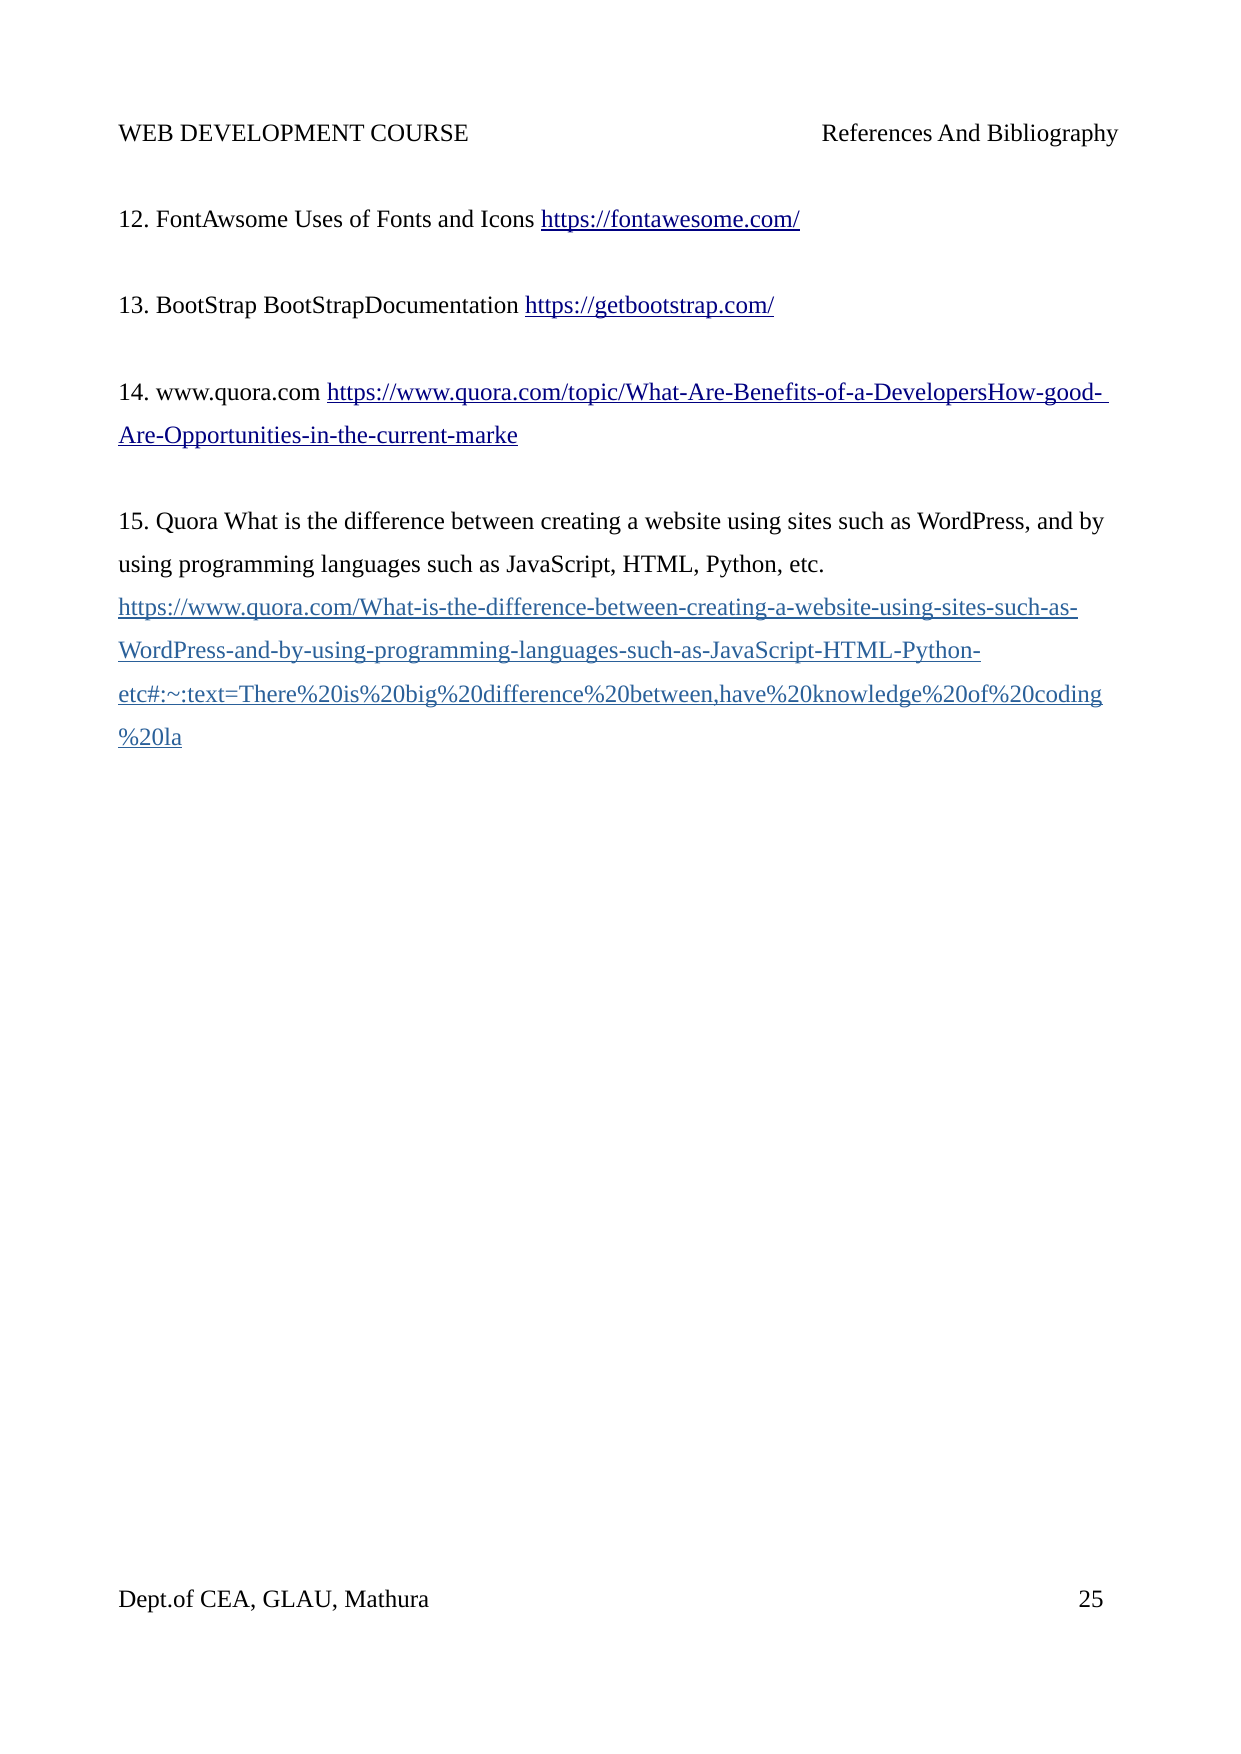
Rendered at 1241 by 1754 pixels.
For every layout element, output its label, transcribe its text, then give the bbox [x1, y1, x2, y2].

text Dept.of CEA, GLAU, Mathura 25 [118, 1584, 1122, 1613]
text 15. Quora What is the difference between creating a website using sites such as WordPress, and by using programming languages such as JavaScript, HTML, Python, etc. [118, 506, 1122, 578]
text 14. www.quora.com https://www.quora.com/topic/What-Are-Benefits-of-a-DevelopersHow-good- Are-Opportunities-in-the-current-marke [118, 377, 1122, 449]
text 13. BootStrap BootStrapDocumentation https://getbootstrap.com/ [118, 291, 1122, 319]
text https://www.quora.com/What-is-the-difference-between-creating-a-website-using-sites-such-as-WordPress-and-by-using-programming-languages-such-as-JavaScript-HTML-Python-etc#:~:text=There%20is%20big%20difference%20between,have%20knowledge%20of%20coding%20la [118, 592, 1122, 751]
text 12. FontAwsome Uses of Fonts and Icons https://fontawesome.com/ [118, 204, 1122, 233]
text WEB DEVELOPMENT COURSE References And Bibliography [118, 118, 1122, 147]
